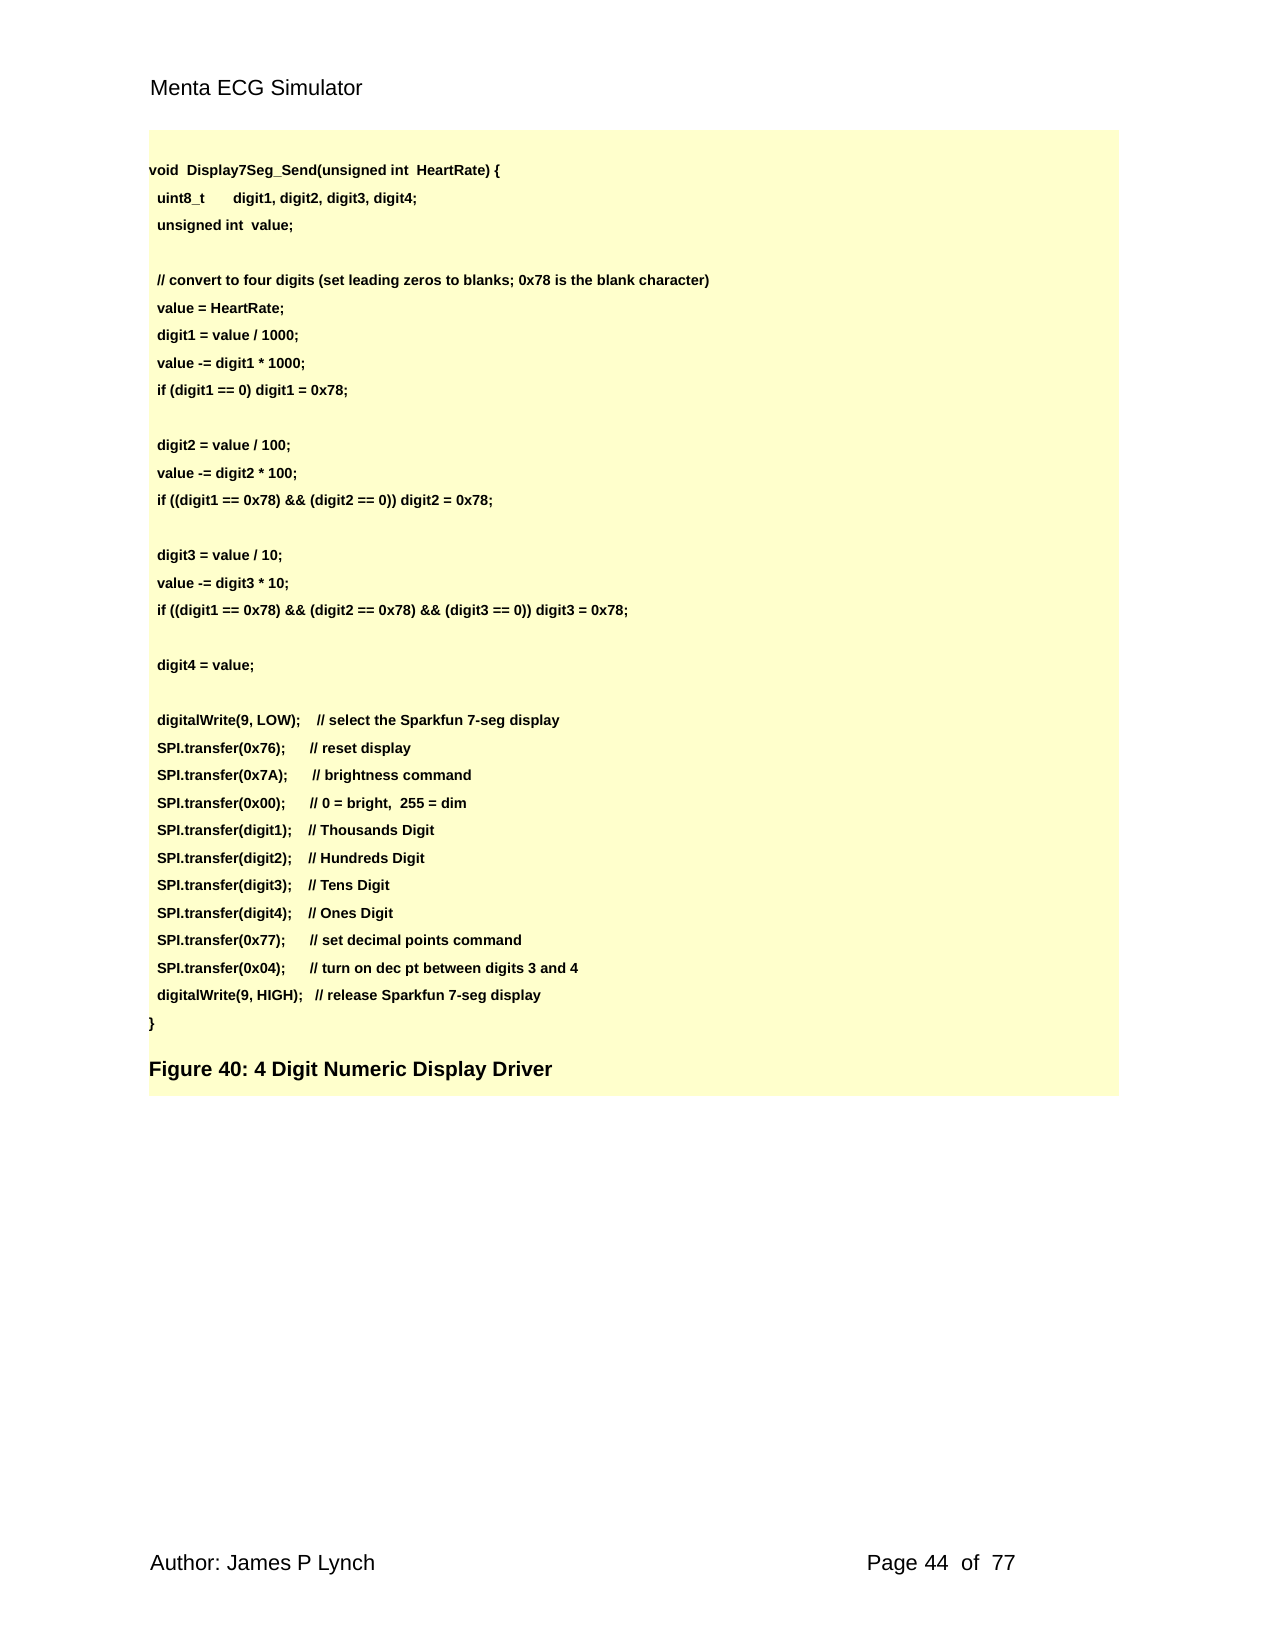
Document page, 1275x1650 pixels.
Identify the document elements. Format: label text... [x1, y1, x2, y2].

text digit1 = value / 1000; [149, 329, 1119, 344]
text value = HeartRate; [149, 301, 1119, 316]
text digitalWrite(9, LOW); // select the Sparkfun 7-seg display [149, 714, 1119, 729]
text digit4 = value; [149, 659, 1119, 674]
text SPI.transfer(0x00); // 0 = bright, 255 = dim [149, 796, 1119, 811]
text digit3 = value / 10; [149, 549, 1119, 564]
text if (digit1 == 0) digit1 = 0x78; [149, 384, 1119, 399]
text unsigned int value; [149, 219, 1119, 234]
text if ((digit1 == 0x78) && (digit2 == 0)) digit2 = 0x78; [149, 494, 1119, 509]
text uint8_t digit1, digit2, digit3, digit4; [149, 191, 1119, 206]
text value -= digit1 * 1000; [149, 356, 1119, 371]
text // convert to four digits (set leading zeros to blanks; 0x78 is the blank character) [149, 274, 1119, 289]
text if ((digit1 == 0x78) && (digit2 == 0x78) && (digit3 == 0)) digit3 = 0x78; [149, 604, 1119, 619]
text value -= digit2 * 100; [149, 466, 1119, 481]
text SPI.transfer(0x77); // set decimal points command [149, 934, 1119, 949]
text void Display7Seg_Send(unsigned int HeartRate) { [149, 164, 1119, 179]
text SPI.transfer(0x7A); // brightness command [149, 769, 1119, 784]
text SPI.transfer(digit3); // Tens Digit [149, 879, 1119, 894]
text SPI.transfer(0x04); // turn on dec pt between digits 3 and 4 [149, 961, 1119, 976]
text } [149, 1016, 1119, 1031]
text SPI.transfer(0x76); // reset display [149, 741, 1119, 756]
text SPI.transfer(digit4); // Ones Digit [149, 906, 1119, 921]
text digitalWrite(9, HIGH); // release Sparkfun 7-seg display [149, 989, 1119, 1004]
text SPI.transfer(digit1); // Thousands Digit [149, 824, 1119, 839]
text digit2 = value / 100; [149, 439, 1119, 454]
text Figure : 4 Digit Numeric Display Driver [149, 1056, 1119, 1080]
text value -= digit3 * 10; [149, 576, 1119, 591]
text SPI.transfer(digit2); // Hundreds Digit [149, 851, 1119, 866]
